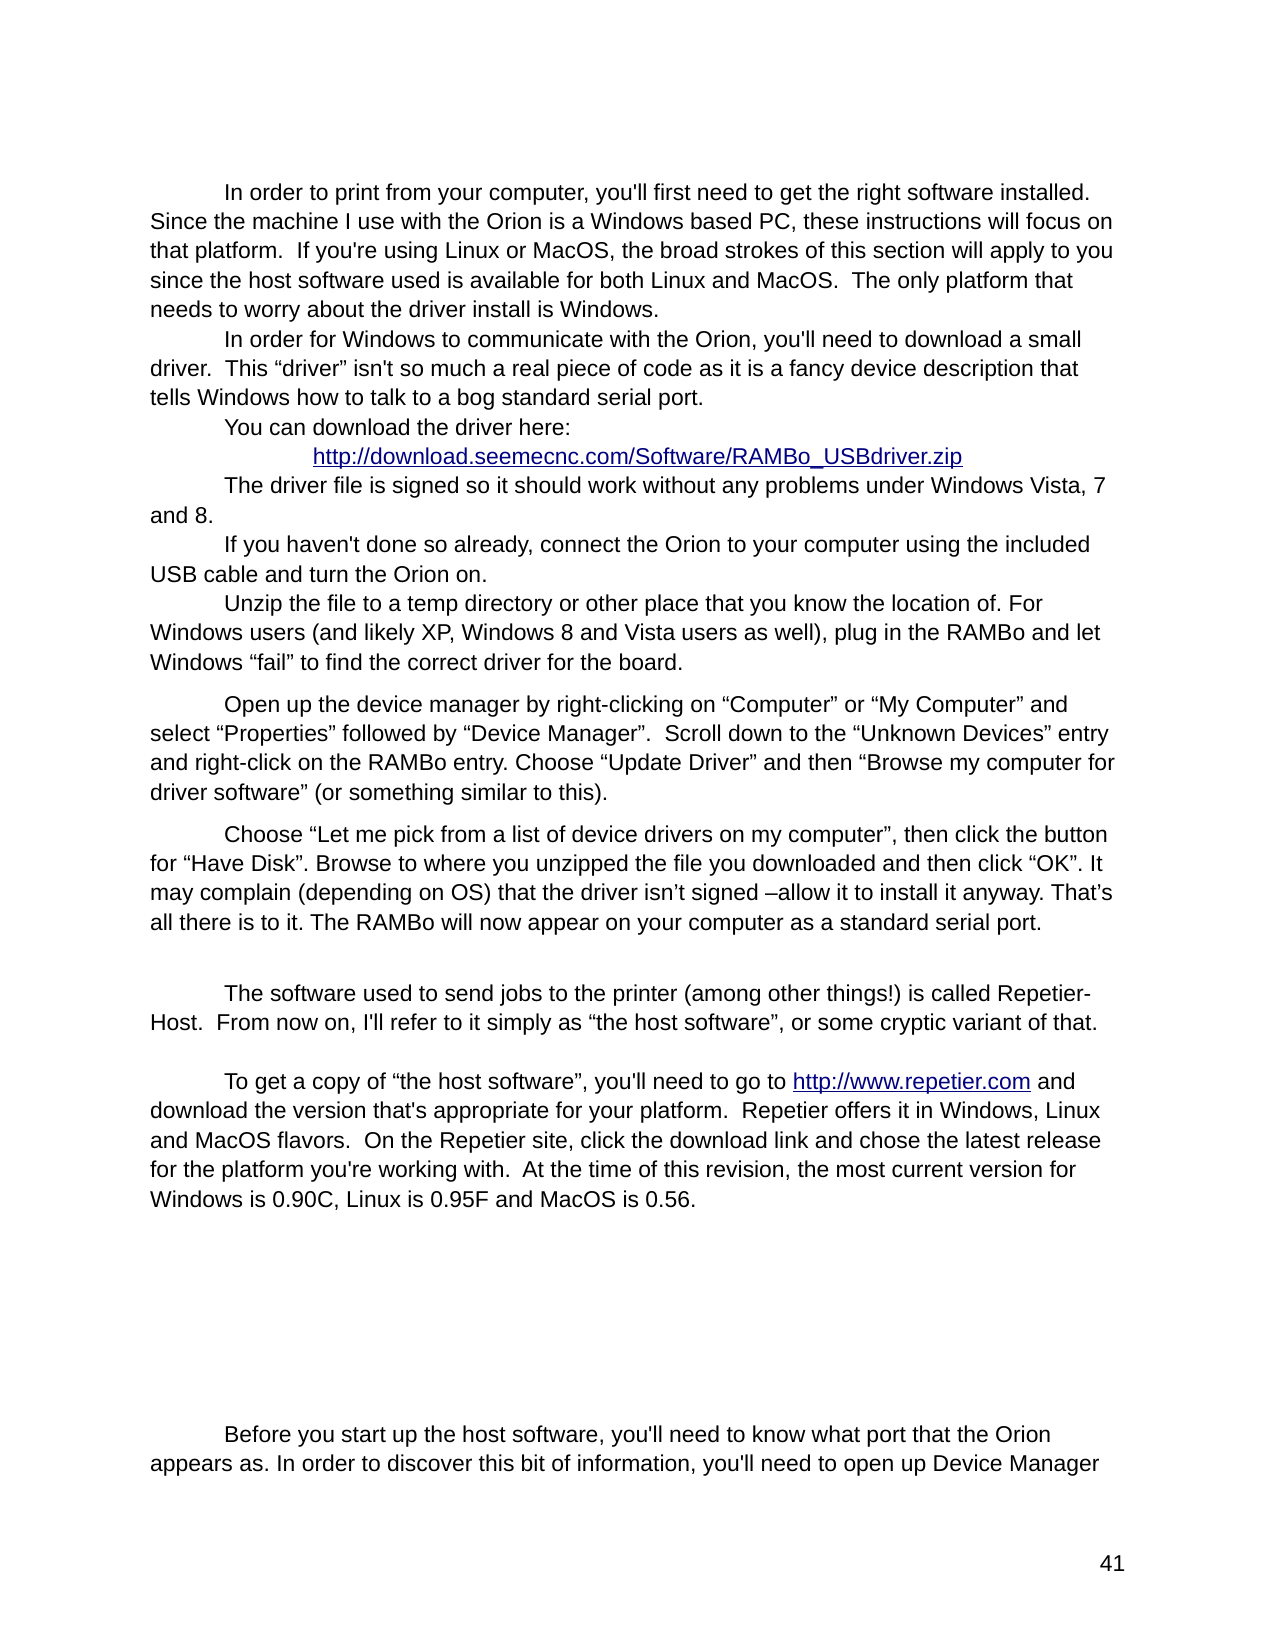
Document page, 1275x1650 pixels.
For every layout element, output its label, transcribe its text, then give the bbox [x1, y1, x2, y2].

text Before you start up the host software, you'll need to know what port that the Orion appears as. In order to discover this bit of information, you'll need to open up Device Manager [150, 1421, 1125, 1476]
text The driver file is signed so it should work without any problems under Windows Vista, 7 and 8. [150, 473, 1125, 528]
text The software used to send jobs to the printer (among other things!) is called Repetier-Host. From now on, I'll refer to it simply as “the host software”, or some cryptic variant of that. [150, 981, 1125, 1036]
text Choose “Let me pick from a list of device drivers on my computer”, then click the button for “Have Disk”. Browse to where you unzipped the file you downloaded and then click “OK”. It may complain (depending on OS) that the driver isn’t signed –allow it to install it anyway. That’s all there is to it. The RAMBo will now appear on your computer as a standard serial port. [150, 821, 1125, 935]
text Unzip the file to a temp directory or other place that you know the location of. For Windows users (and likely XP, Windows 8 and Vista users as well), plug in the RAMBo and let Windows “fail” to find the correct driver for the board. [150, 591, 1125, 675]
text Open up the device manager by right-clicking on “Computer” or “My Computer” and select “Properties” followed by “Device Manager”. Scroll down to the “Unknown Devices” entry and right-click on the RAMBo entry. Choose “Update Driver” and then “Browse my computer for driver software” (or something similar to this). [150, 691, 1125, 805]
text In order to print from your computer, you'll first need to get the right software installed. Since the machine I use with the Orion is a Windows based PC, these instructions will focus on that platform. If you're using Linux or MacOS, the broad strokes of this section will apply to you since the host software used is available for both Linux and MacOS. The only platform that needs to worry about the driver install is Windows. [150, 179, 1125, 322]
text In order for Windows to communicate with the Orion, you'll need to download a small driver. This “driver” isn't so much a real piece of code as it is a fancy device description that tells Windows how to talk to a bog standard serial port. [150, 326, 1125, 411]
text If you haven't done so already, connect the Orion to your computer using the included USB cable and turn the Orion on. [150, 532, 1125, 587]
text You can download the driver here: [150, 414, 1125, 440]
text http://download.seemecnc.com/Software/RAMBo_USBdriver.zip [150, 444, 1125, 469]
text To get a copy of “the host software”, you'll need to go to http://www.repetier.com and download the version that's appropriate for your platform. Repetier offers it in Windows, Linux and MacOS flavors. On the Repetier site, click the download link and chose the latest release for the platform you're working with. At the time of this revision, the most current version for Windows is 0.90C, Linux is 0.95F and MacOS is 0.56. [150, 1069, 1125, 1212]
